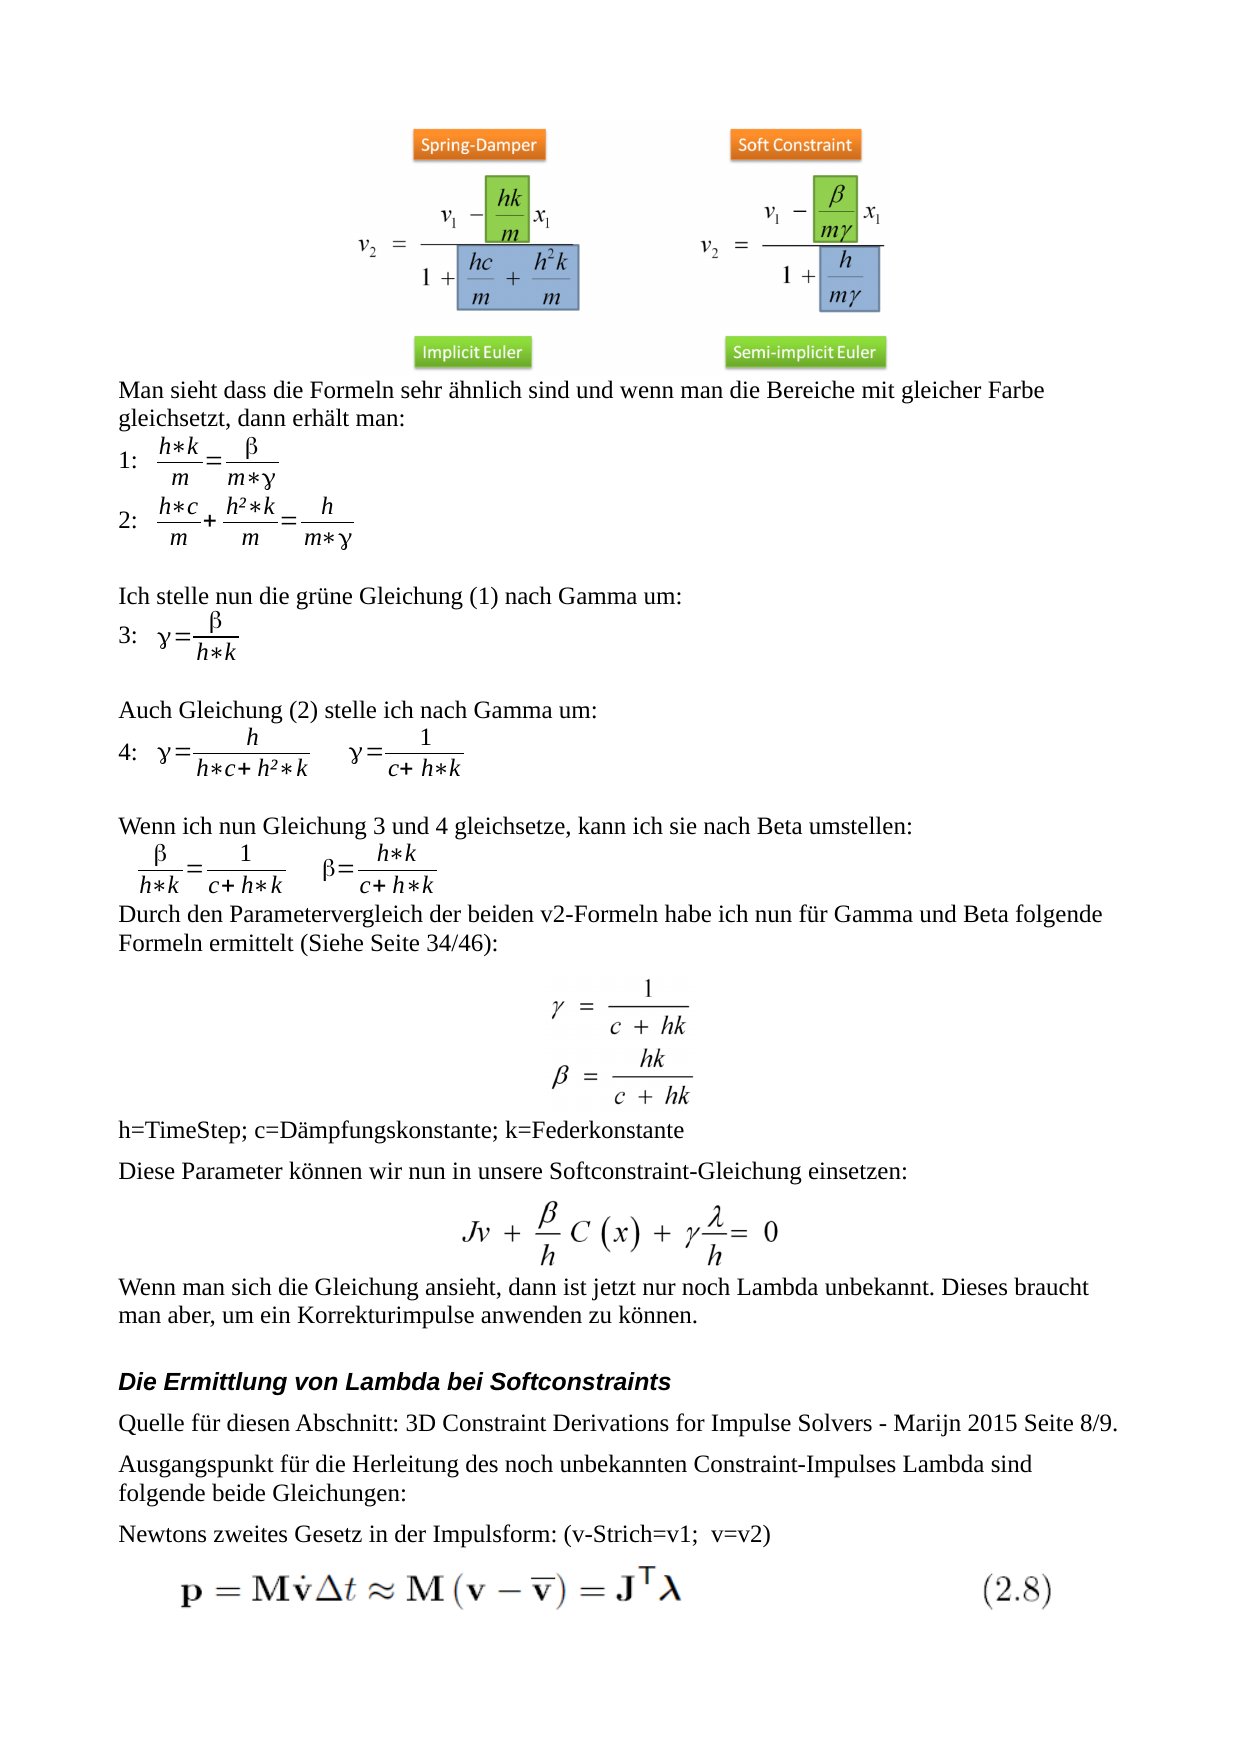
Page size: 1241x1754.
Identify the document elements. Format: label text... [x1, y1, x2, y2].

text Quelle für diesen Abschnitt: 3D Constraint Derivations for Impulse Solvers - Marijn 2015 Seite 8/9. [118, 1408, 1122, 1437]
text 2: [118, 492, 1122, 552]
text Wenn ich nun Gleichung 3 und 4 gleichsetze, kann ich sie nach Beta umstellen: [118, 811, 1122, 840]
picture [174, 1560, 1067, 1625]
text 4: [118, 723, 1122, 782]
text Ich stelle nun die grüne Gleichung (1) nach Gamma um: [118, 581, 1122, 610]
picture [460, 1197, 780, 1272]
text Ausgangspunkt für die Herleitung des noch unbekannten Constraint-Impulses Lambda sind folgende beide Gleichungen: [118, 1449, 1122, 1507]
subtitle Die Ermittlung von Lambda bei Softconstraints [118, 1367, 1122, 1395]
text Newtons zweites Gesetz in der Impulsform: (v-Strich=v1; v=v2) [118, 1519, 1122, 1548]
text Man sieht dass die Formeln sehr ähnlich sind und wenn man die Bereiche mit gleicher Farbe gleichsetzt, dann erhält man: [118, 118, 1122, 432]
picture [349, 118, 891, 375]
text Auch Gleichung (2) stelle ich nach Gamma um: [118, 695, 1122, 723]
text h=TimeStep; c=Dämpfungskonstante; k=Federkonstante [118, 969, 1122, 1144]
text Wenn man sich die Gleichung ansieht, dann ist jetzt nur noch Lambda unbekannt. Dieses braucht man aber, um ein Korrekturimpulse anwenden zu können. [118, 1197, 1122, 1329]
picture [543, 969, 697, 1115]
text Diese Parameter können wir nun in unsere Softconstraint-Gleichung einsetzen: [118, 1156, 1122, 1185]
text 1: [118, 432, 1122, 492]
text 3: [118, 610, 1122, 666]
text Durch den Parametervergleich der beiden v2-Formeln habe ich nun für Gamma und Beta folgende Formeln ermittelt (Siehe Seite 34/46): [118, 899, 1122, 957]
